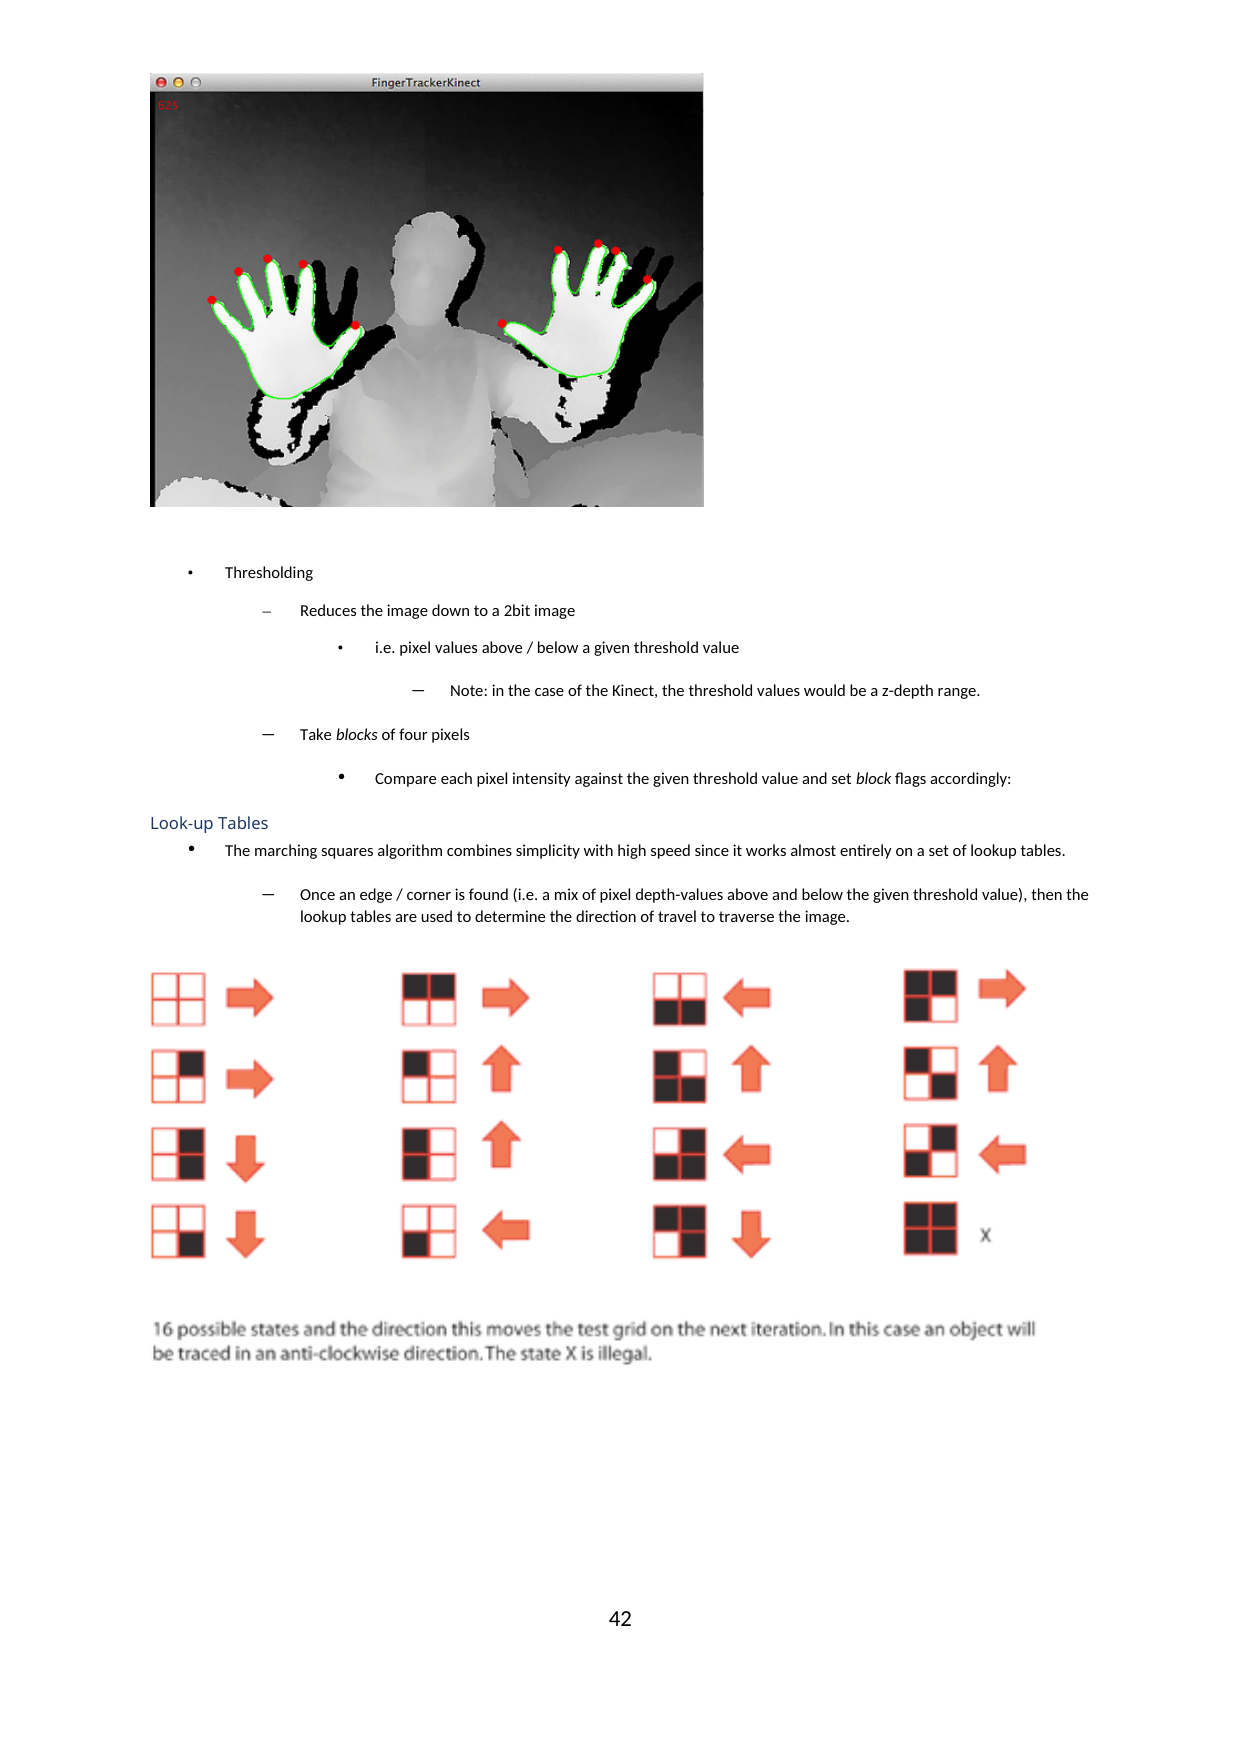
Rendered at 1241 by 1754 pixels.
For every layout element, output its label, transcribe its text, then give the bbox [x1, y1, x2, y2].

list Compare each pixel intensity against the given threshold value and set block flags accordingly: [337, 763, 1090, 790]
list The marching squares algorithm combines simplicity with high speed since it works almost entirely on a set of lookup tables. [187, 835, 1090, 862]
list i.e. pixel values above / below a given threshold value [337, 638, 1090, 658]
list Note: in the case of the Kinect, the threshold values would be a z-depth range. [412, 675, 1090, 702]
subtitle Look-up Tables [150, 812, 1090, 834]
list Take blocks of four pixels [262, 719, 1090, 746]
list Reduces the image down to a 2bit image [262, 600, 1090, 620]
list Thresholding [187, 562, 1090, 582]
list Once an edge / corner is found (i.e. a mix of pixel depth-values above and below the given threshold value), then the lookup tables are used to determine the direction of travel to traverse the image. [262, 879, 1090, 927]
